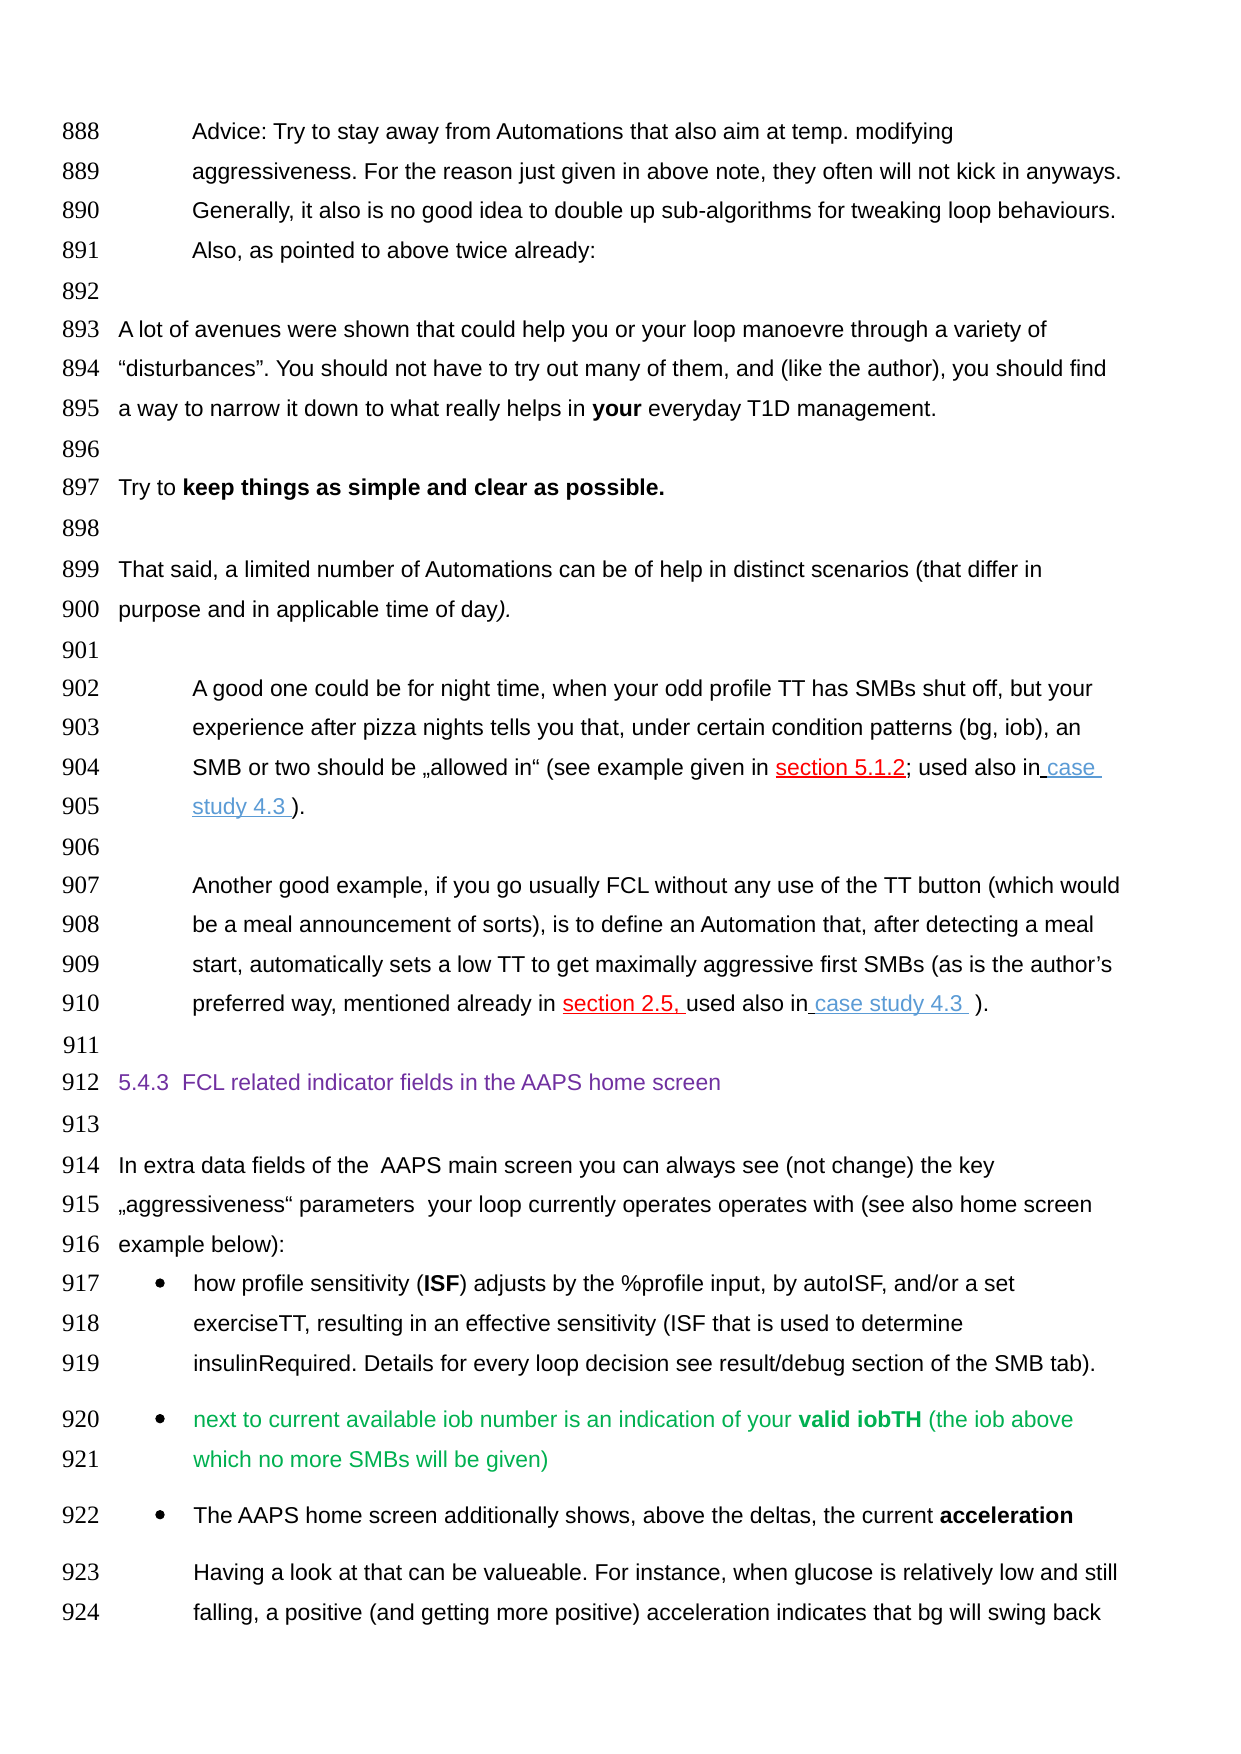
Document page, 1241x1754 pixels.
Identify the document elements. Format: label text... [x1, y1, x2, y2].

text Try to keep things as simple and clear as possible. [118, 473, 1122, 500]
text 5.4.3 FCL related indicator fields in the AAPS home screen [118, 1069, 1122, 1096]
text In extra data fields of the AAPS main screen you can always see (not change) the key „aggressiveness“ parameters your loop currently operates operates with (see also home screen example below): [118, 1152, 1122, 1257]
text Advice: Try to stay away from Automations that also aim at temp. modifying aggressiveness. For the reason just given in above note, they often will not kick in anyways. Generally, it also is no good idea to double up sub-algorithms for tweaking loop behaviours. [192, 118, 1122, 223]
text A good one could be for night time, when your odd profile TT has SMBs shut off, but your experience after pizza nights tells you that, under certain condition patterns (bg, iob), an SMB or two should be „allowed in“ (see example given in section 5.1.2; used also in case study 4.3 ). [192, 674, 1122, 819]
list next to current available iob number is an indication of your valid iobTH (the iob above which no more SMBs will be given) [156, 1406, 1122, 1472]
text That said, a limited number of Automations can be of help in distinct scenarios (that differ in purpose and in applicable time of day). [118, 556, 1122, 622]
text Another good example, if you go usually FCL without any use of the TT button (which would be a meal announcement of sorts), is to define an Automation that, after detecting a meal start, automatically sets a low TT to get maximally aggressive first SMBs (as is the author’s preferred way, mentioned already in section 2.5, used also in case study 4.3 ). [192, 872, 1122, 1017]
list The AAPS home screen additionally shows, above the deltas, the current acceleration [156, 1502, 1122, 1529]
list how profile sensitivity (ISF) adjusts by the %profile input, by autoISF, and/or a set exerciseTT, resulting in an effective sensitivity (ISF that is used to determine insulinRequired. Details for every loop decision see result/debug section of the SMB tab). [156, 1270, 1122, 1376]
list Having a look at that can be valueable. For instance, when glucose is relatively low and still falling, a positive (and getting more positive) acceleration indicates that bg will swing back [193, 1559, 1122, 1625]
text Also, as pointed to above twice already: [192, 237, 1122, 263]
text A lot of avenues were shown that could help you or your loop manoevre through a variety of “disturbances”. You should not have to try out many of them, and (like the author), you should find a way to narrow it down to what really helps in your everyday T1D management. [118, 316, 1122, 421]
